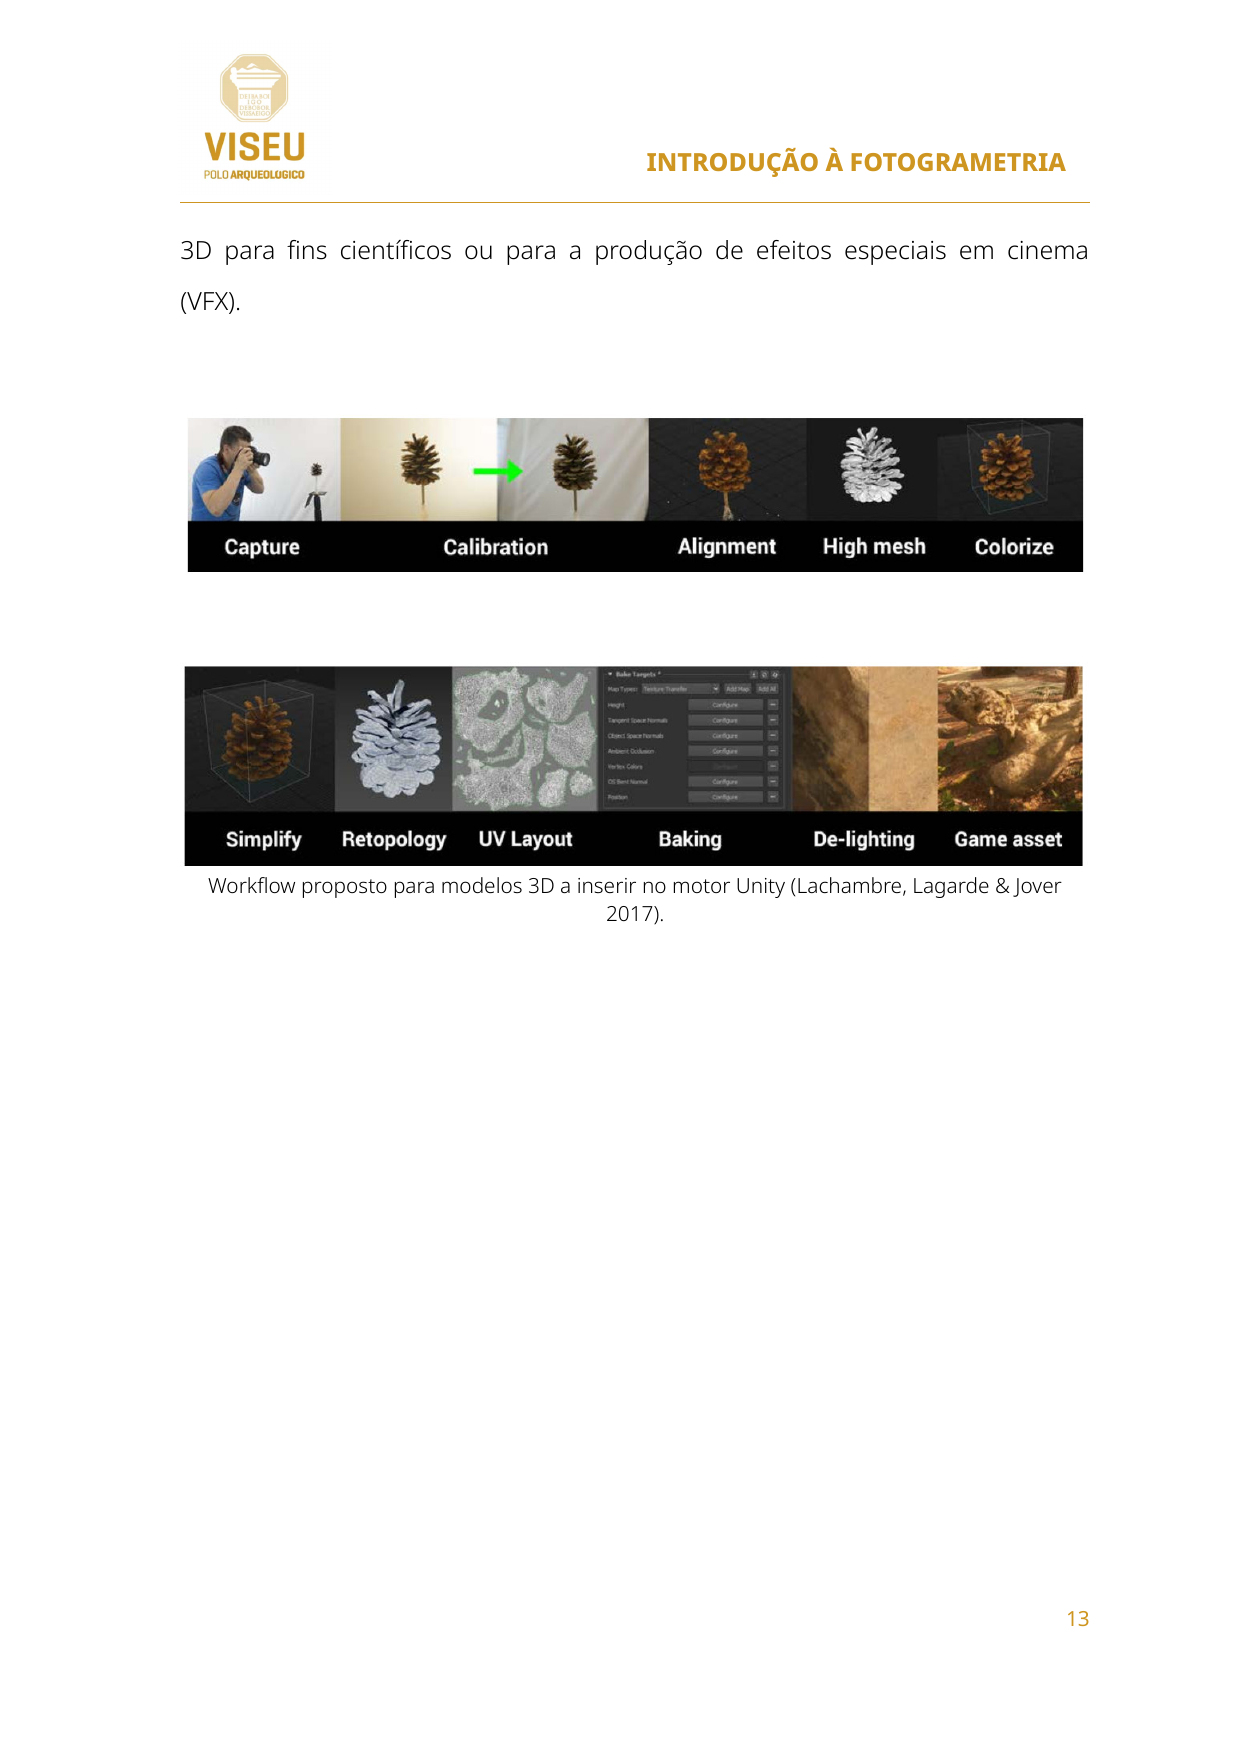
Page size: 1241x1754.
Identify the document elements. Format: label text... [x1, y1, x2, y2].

text 3D para fins científicos ou para a produção de efeitos especiais em cinema (VFX). [180, 232, 1090, 317]
picture [180, 414, 1090, 578]
picture [180, 662, 1090, 871]
text Workflow proposto para modelos 3D a inserir no motor Unity (Lachambre, Lagarde & Jover 2017). [180, 871, 1090, 928]
